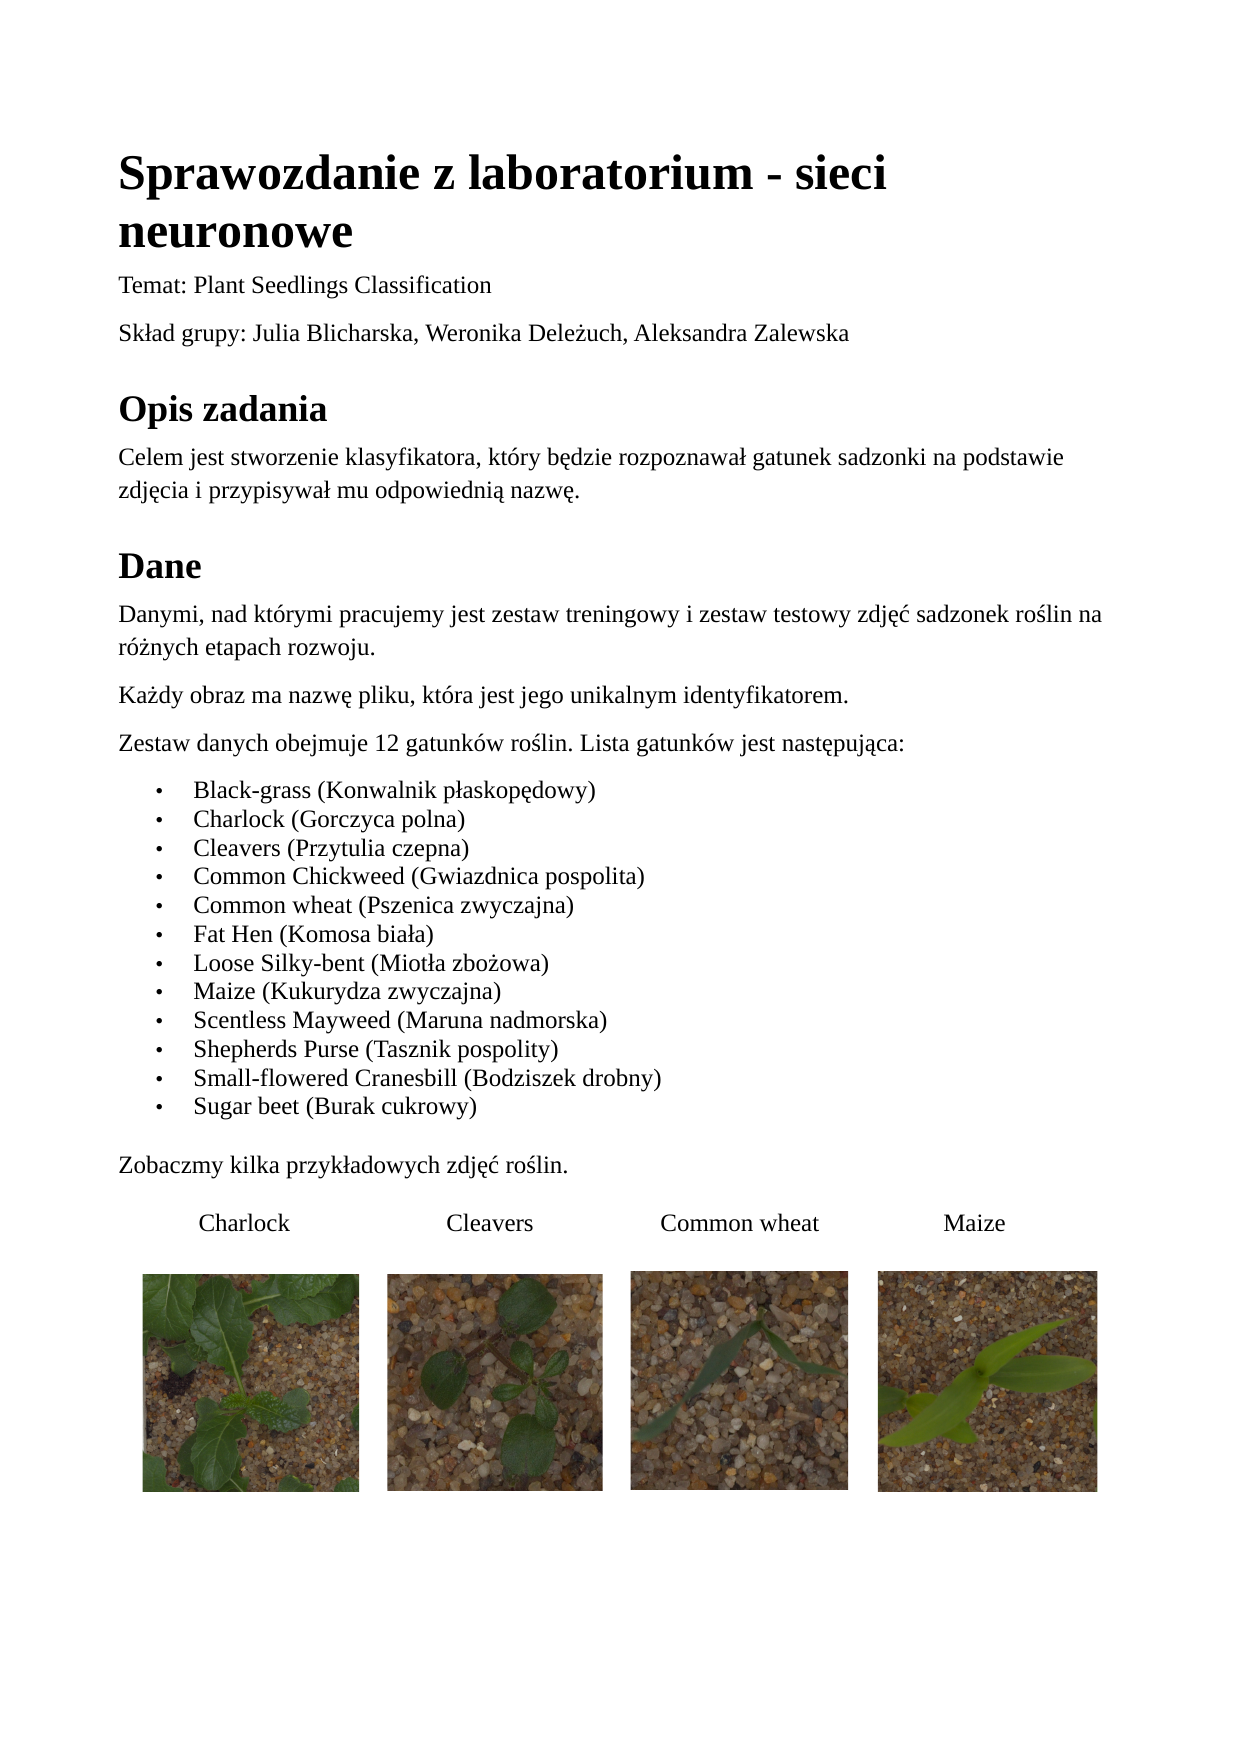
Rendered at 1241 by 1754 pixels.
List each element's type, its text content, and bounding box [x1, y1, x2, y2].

subtitle Opis zadania [118, 387, 1122, 430]
list Small-flowered Cranesbill (Bodziszek drobny) [156, 1063, 1122, 1091]
subtitle Dane [118, 544, 1122, 587]
picture [877, 1271, 1098, 1492]
text Charlock Cleavers Common wheat Maize [118, 1208, 1122, 1237]
list Shepherds Purse (Tasznik pospolity) [156, 1034, 1122, 1063]
list Fat Hen (Komosa biała) [156, 919, 1122, 948]
list Common Chickweed (Gwiazdnica pospolita) [156, 861, 1122, 890]
picture [387, 1274, 603, 1491]
picture [142, 1274, 360, 1492]
list Common wheat (Pszenica zwyczajna) [156, 890, 1122, 919]
text Danymi, nad którymi pracujemy jest zestaw treningowy i zestaw testowy zdjęć sadzonek roślin na różnych etapach rozwoju. [118, 599, 1122, 661]
text Celem jest stworzenie klasyfikatora, który będzie rozpoznawał gatunek sadzonki na podstawie zdjęcia i przypisywał mu odpowiednią nazwę. [118, 442, 1122, 504]
list Loose Silky-bent (Miotła zbożowa) [156, 948, 1122, 976]
text Zestaw danych obejmuje 12 gatunków roślin. Lista gatunków jest następująca: [118, 728, 1122, 756]
text Temat: Plant Seedlings Classification [118, 271, 1122, 299]
text Każdy obraz ma nazwę pliku, która jest jego unikalnym identyfikatorem. [118, 680, 1122, 709]
list Black-grass (Konwalnik płaskopędowy) [156, 775, 1122, 804]
picture [630, 1271, 849, 1490]
text Skład grupy: Julia Blicharska, Weronika Deleżuch, Aleksandra Zalewska [118, 318, 1122, 347]
subtitle Sprawozdanie z laboratorium - sieci neuronowe [118, 143, 1122, 258]
list Maize (Kukurydza zwyczajna) [156, 976, 1122, 1005]
list Scentless Mayweed (Maruna nadmorska) [156, 1005, 1122, 1034]
text Zobaczmy kilka przykładowych zdjęć roślin. [118, 1150, 1122, 1178]
list Charlock (Gorczyca polna) [156, 804, 1122, 833]
list Cleavers (Przytulia czepna) [156, 833, 1122, 861]
list Sugar beet (Burak cukrowy) [156, 1091, 1122, 1120]
